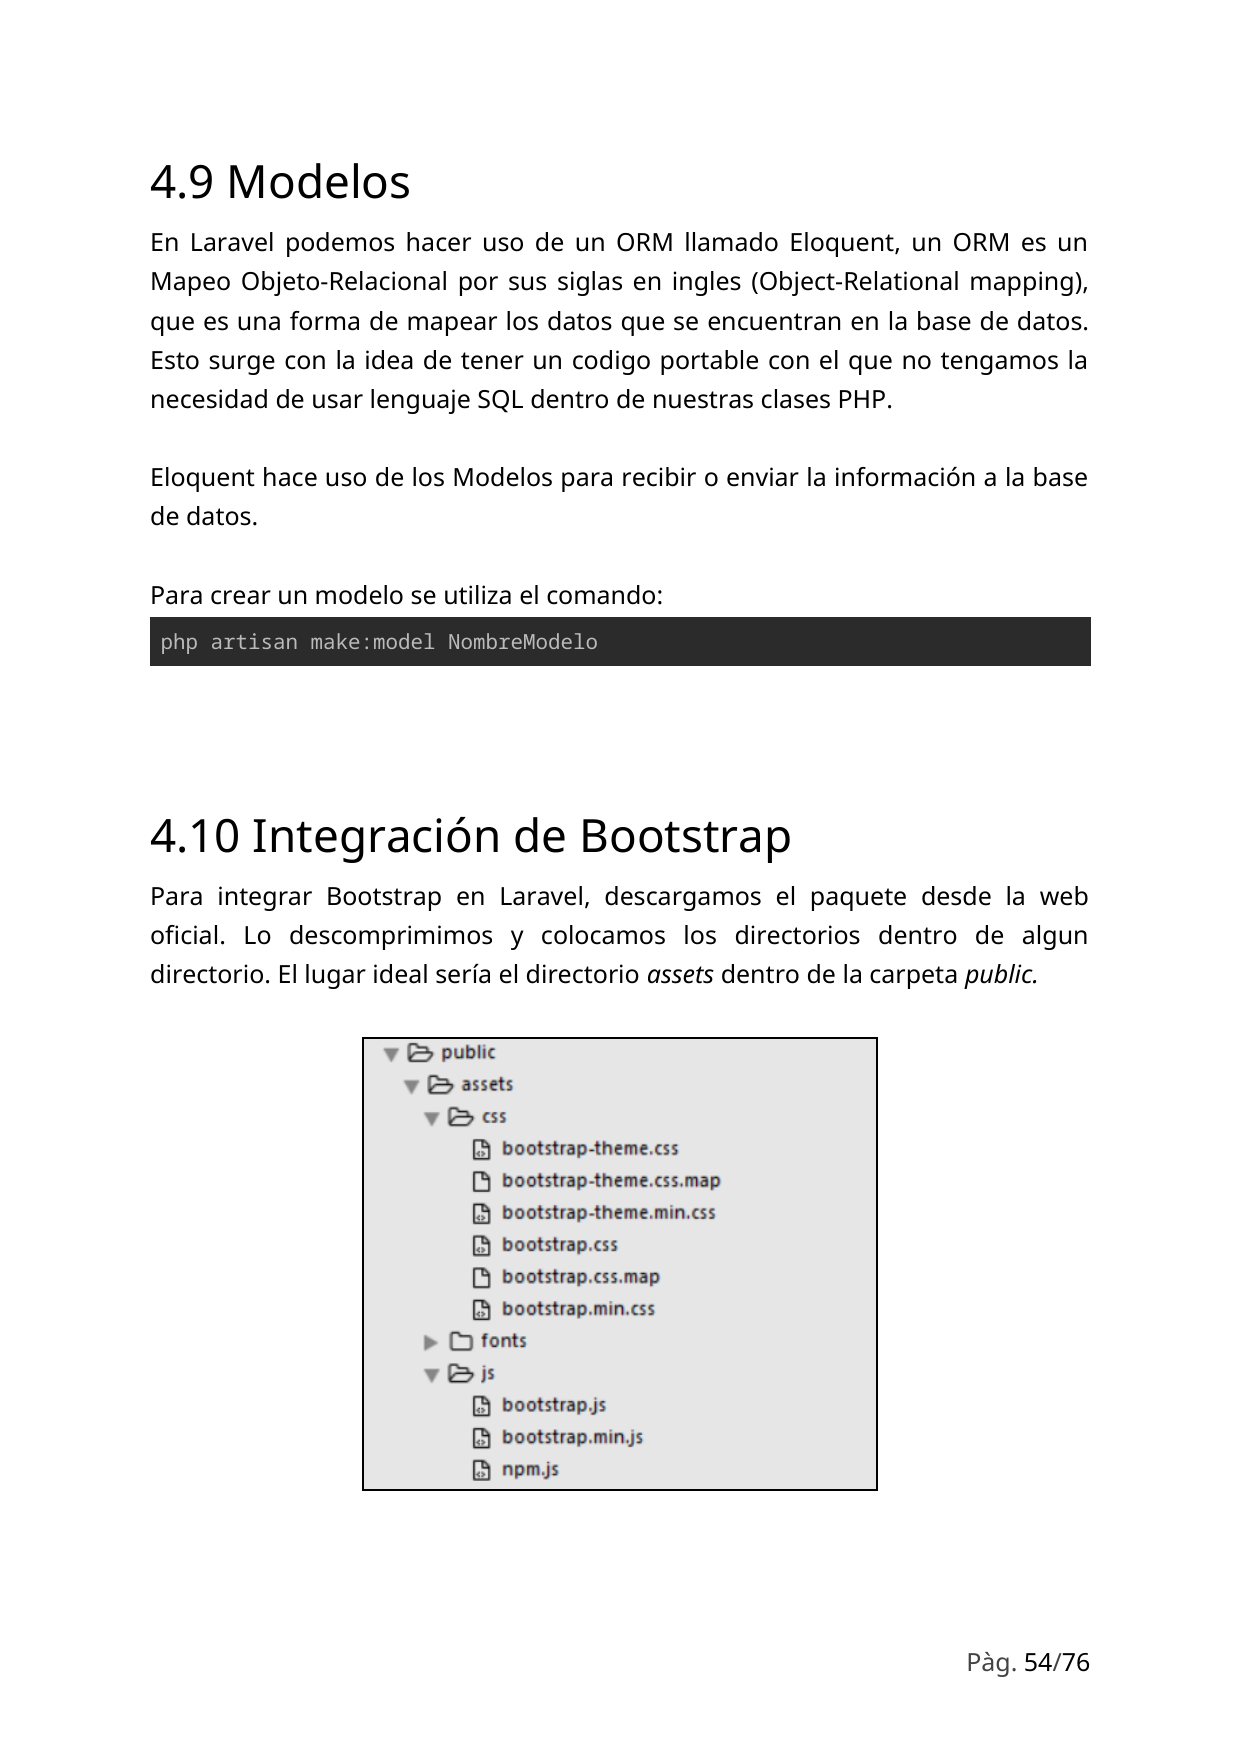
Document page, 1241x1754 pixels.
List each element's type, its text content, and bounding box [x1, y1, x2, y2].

subtitle 4.9 Modelos [150, 150, 1090, 212]
text Para crear un modelo se utiliza el comando: [150, 577, 1090, 611]
text Para integrar Bootstrap en Laravel, descargamos el paquete desde la web oficial. Lo descomprimimos y colocamos los directorios dentro de algun directorio. El lugar ideal sería el directorio assets dentro de la carpeta public. [150, 878, 1090, 991]
text Eloquent hace uso de los Modelos para recibir o enviar la información a la base de datos. [150, 460, 1090, 533]
subtitle 4.10 Integración de Bootstrap [150, 803, 1090, 866]
table_header php artisan make:model NombreModelo [150, 617, 1091, 666]
text En Laravel podemos hacer uso de un ORM llamado Eloquent, un ORM es un Mapeo Objeto-Relacional por sus siglas en ingles (Object-Relational mapping), que es una forma de mapear los datos que se encuentran en la base de datos. Esto surge con la idea de tener un codigo portable con el que no tengamos la necesidad de usar lenguaje SQL dentro de nuestras clases PHP. [150, 225, 1090, 416]
picture [364, 1039, 876, 1489]
